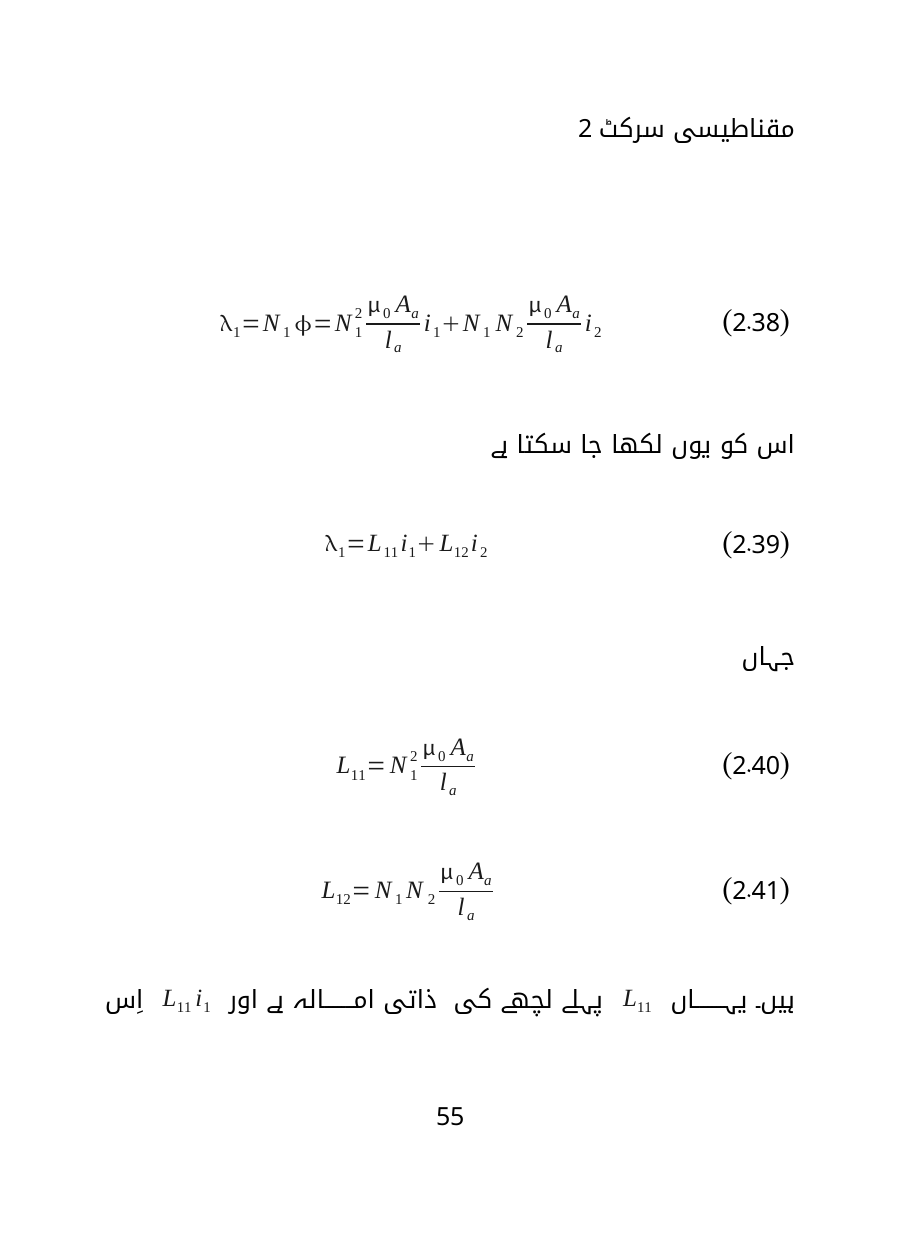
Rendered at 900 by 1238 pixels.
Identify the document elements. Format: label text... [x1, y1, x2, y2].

text ہیں۔ یہاںپہلے لچھے کی ذاتی امالہ ہے اوراِس لچھے کی اپنے برقی روسے پیدا مقناطیسی رو کے ساتھ ملاپ ہے۔ اِن دونوں لچھوں کا مشترکہ امالہ ہے اور لچھا نمبر-1 کے ساتھ برقی رو کی وجہ سے پیدا کردہ مقناطیسی رو کا ملاپ ہے۔ بالکل اسی طرح ہم دوسرے لچھے کے لئے لکھ سکتے ہیں [105, 976, 795, 1024]
text اس کو یوں لکھا جا سکتا ہے [105, 422, 795, 469]
table_header (2.41) [701, 852, 795, 942]
table_header [105, 852, 701, 942]
table_header [105, 728, 698, 818]
table_header [105, 516, 698, 587]
table_header (2.40) [698, 728, 795, 818]
text جہاں [105, 633, 795, 681]
table_header [105, 285, 707, 375]
table_header (2.39) [698, 516, 795, 587]
table_header (2.38) [707, 285, 795, 375]
